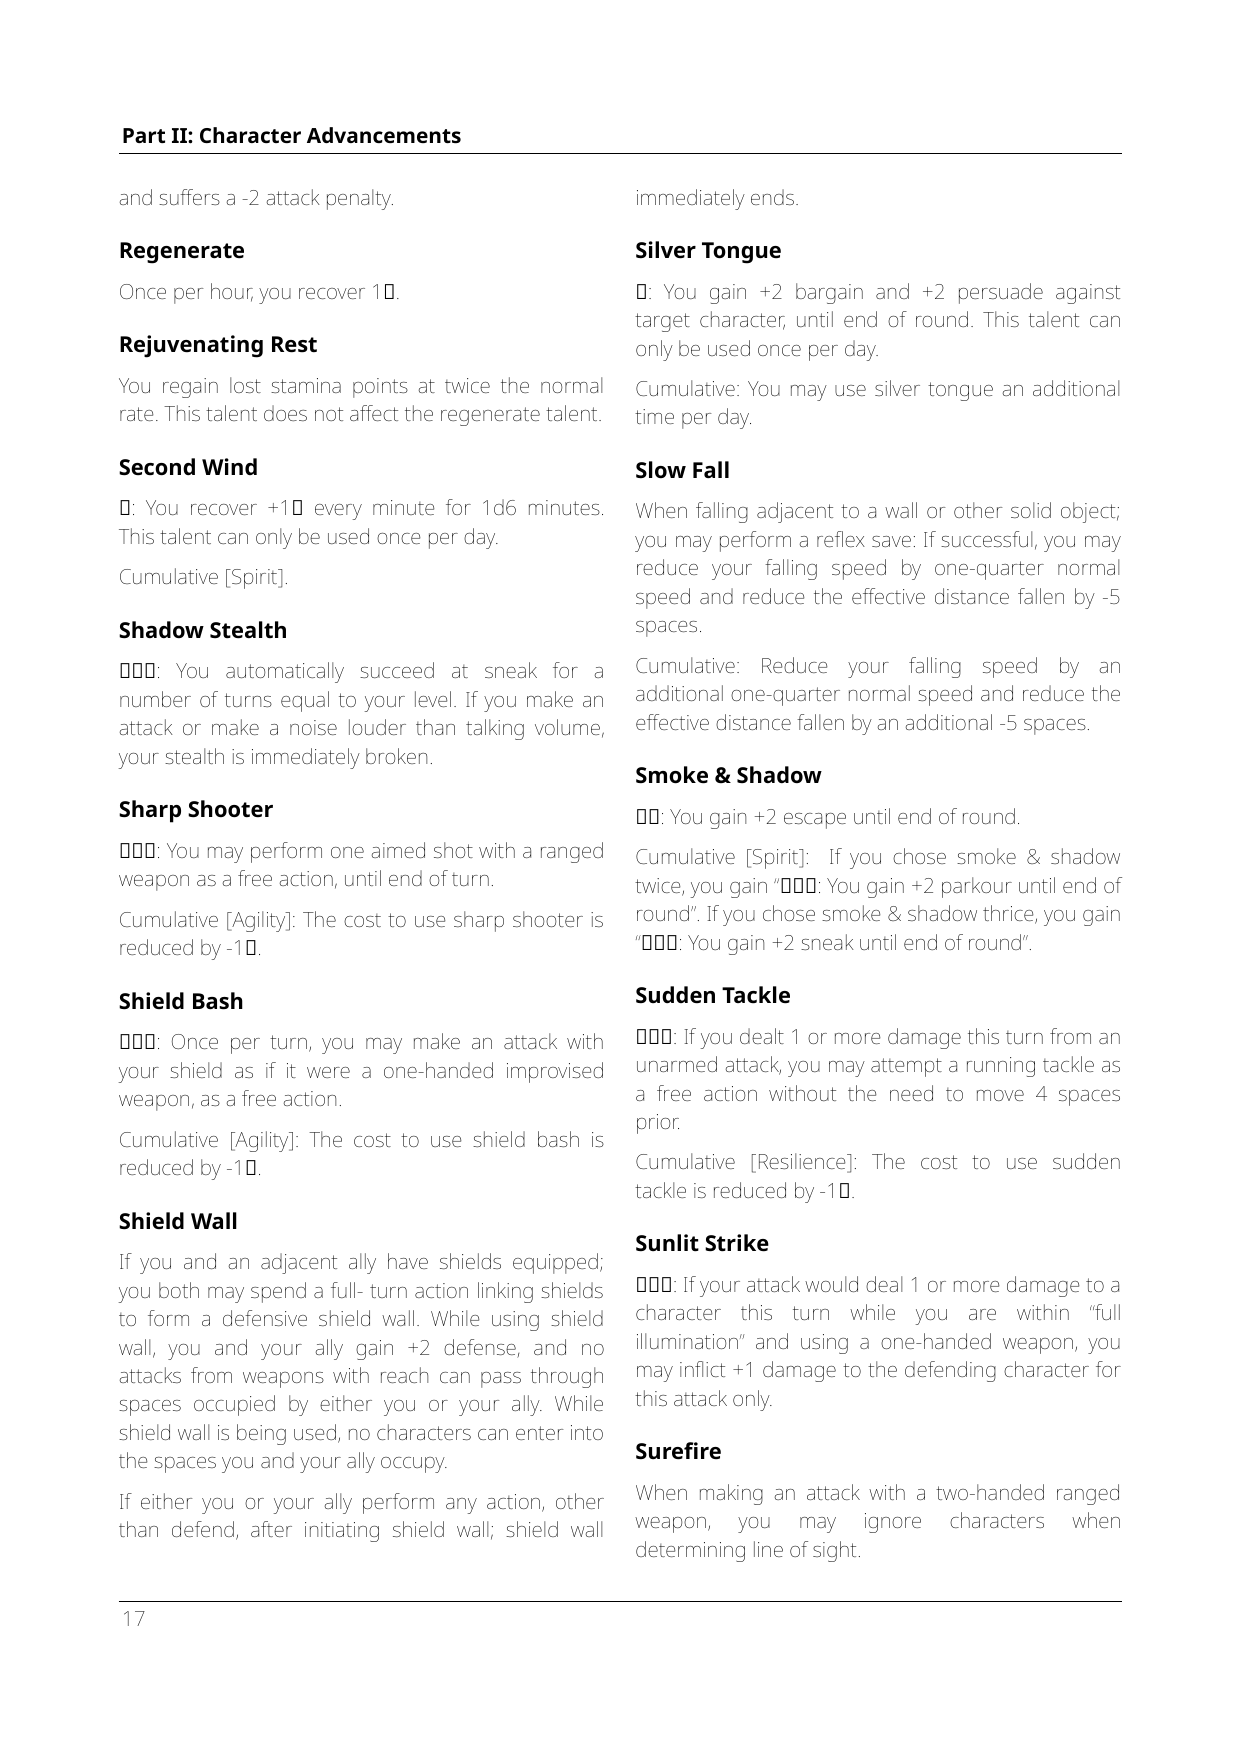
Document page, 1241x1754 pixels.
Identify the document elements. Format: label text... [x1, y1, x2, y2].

text Slow Fall [635, 455, 1122, 485]
text Cumulative [Spirit]: If you chose smoke & shadow twice, you gain “: You gain +2 parkour until end of round”. If you chose smoke & shadow thrice, you gain “: You gain +2 sneak until end of round”. [635, 842, 1122, 956]
text If you and an adjacent ally have shields equipped; you both may spend a full- turn action linking shields to form a defensive shield wall. While using shield wall, you and your ally gain +2 defense, and no attacks from weapons with reach can pass through spaces occupied by either you or your ally. While shield wall is being used, no characters can enter into the spaces you and your ally occupy. [118, 1247, 605, 1475]
text Sudden Tackle [635, 980, 1122, 1010]
text Smoke & Shadow [635, 760, 1122, 790]
text When making an attack with a two-handed ranged weapon, you may ignore characters when determining line of sight. [635, 1478, 1122, 1563]
text : You gain +2 escape until end of round. [635, 802, 1122, 830]
text Cumulative [Agility]: The cost to use sharp shooter is reduced by -1. [118, 905, 605, 962]
text Shield Bash [118, 986, 605, 1016]
text : You may perform one aimed shot with a ranged weapon as a free action, until end of turn. [118, 836, 605, 893]
text Silver Tongue [635, 235, 1122, 265]
text If either you or your ally perform any action, other than defend, after initiating shield wall; shield wall [118, 1487, 605, 1544]
text Surefire [635, 1436, 1122, 1466]
text Cumulative [Agility]: The cost to use shield bash is reduced by -1. [118, 1125, 605, 1182]
text Cumulative: You may use silver tongue an additional time per day. [635, 374, 1122, 431]
text and suffers a -2 attack penalty. [118, 183, 605, 211]
text Second Wind [118, 452, 605, 482]
text When falling adjacent to a wall or other solid object; you may perform a reflex save: If successful, you may reduce your falling speed by one-quarter normal speed and reduce the effective distance fallen by -5 spaces. [635, 497, 1122, 639]
text Sunlit Strike [635, 1228, 1122, 1258]
text Rejuvenating Rest [118, 329, 605, 359]
text Shadow Stealth [118, 615, 605, 644]
text immediately ends. [635, 183, 1122, 211]
text : Once per turn, you may make an attack with your shield as if it were a one-handed improvised weapon, as a free action. [118, 1027, 605, 1113]
text : You recover +1 every minute for 1d6 minutes. This talent can only be used once per day. [118, 493, 605, 550]
text You regain lost stamina points at twice the normal rate. This talent does not affect the regenerate talent. [118, 371, 605, 428]
text Cumulative [Resilience]: The cost to use sudden tackle is reduced by -1. [635, 1147, 1122, 1204]
text : If your attack would deal 1 or more damage to a character this turn while you are within “full illumination” and using a one-handed weapon, you may inflict +1 damage to the defending character for this attack only. [635, 1270, 1122, 1412]
text Sharp Shooter [118, 794, 605, 824]
text Cumulative: Reduce your falling speed by an additional one-quarter normal speed and reduce the effective distance fallen by an additional -5 spaces. [635, 651, 1122, 736]
text : You automatically succeed at sneak for a number of turns equal to your level. If you make an attack or make a noise louder than talking volume, your stealth is immediately broken. [118, 657, 605, 770]
text : You gain +2 bargain and +2 persuade against target character, until end of round. This talent can only be used once per day. [635, 277, 1122, 362]
text Cumulative [Spirit]. [118, 562, 605, 591]
text Once per hour, you recover 1. [118, 277, 605, 305]
text : If you dealt 1 or more damage this turn from an unarmed attack, you may attempt a running tackle as a free action without the need to move 4 spaces prior. [635, 1022, 1122, 1136]
text Shield Wall [118, 1206, 605, 1235]
text Regenerate [118, 235, 605, 265]
